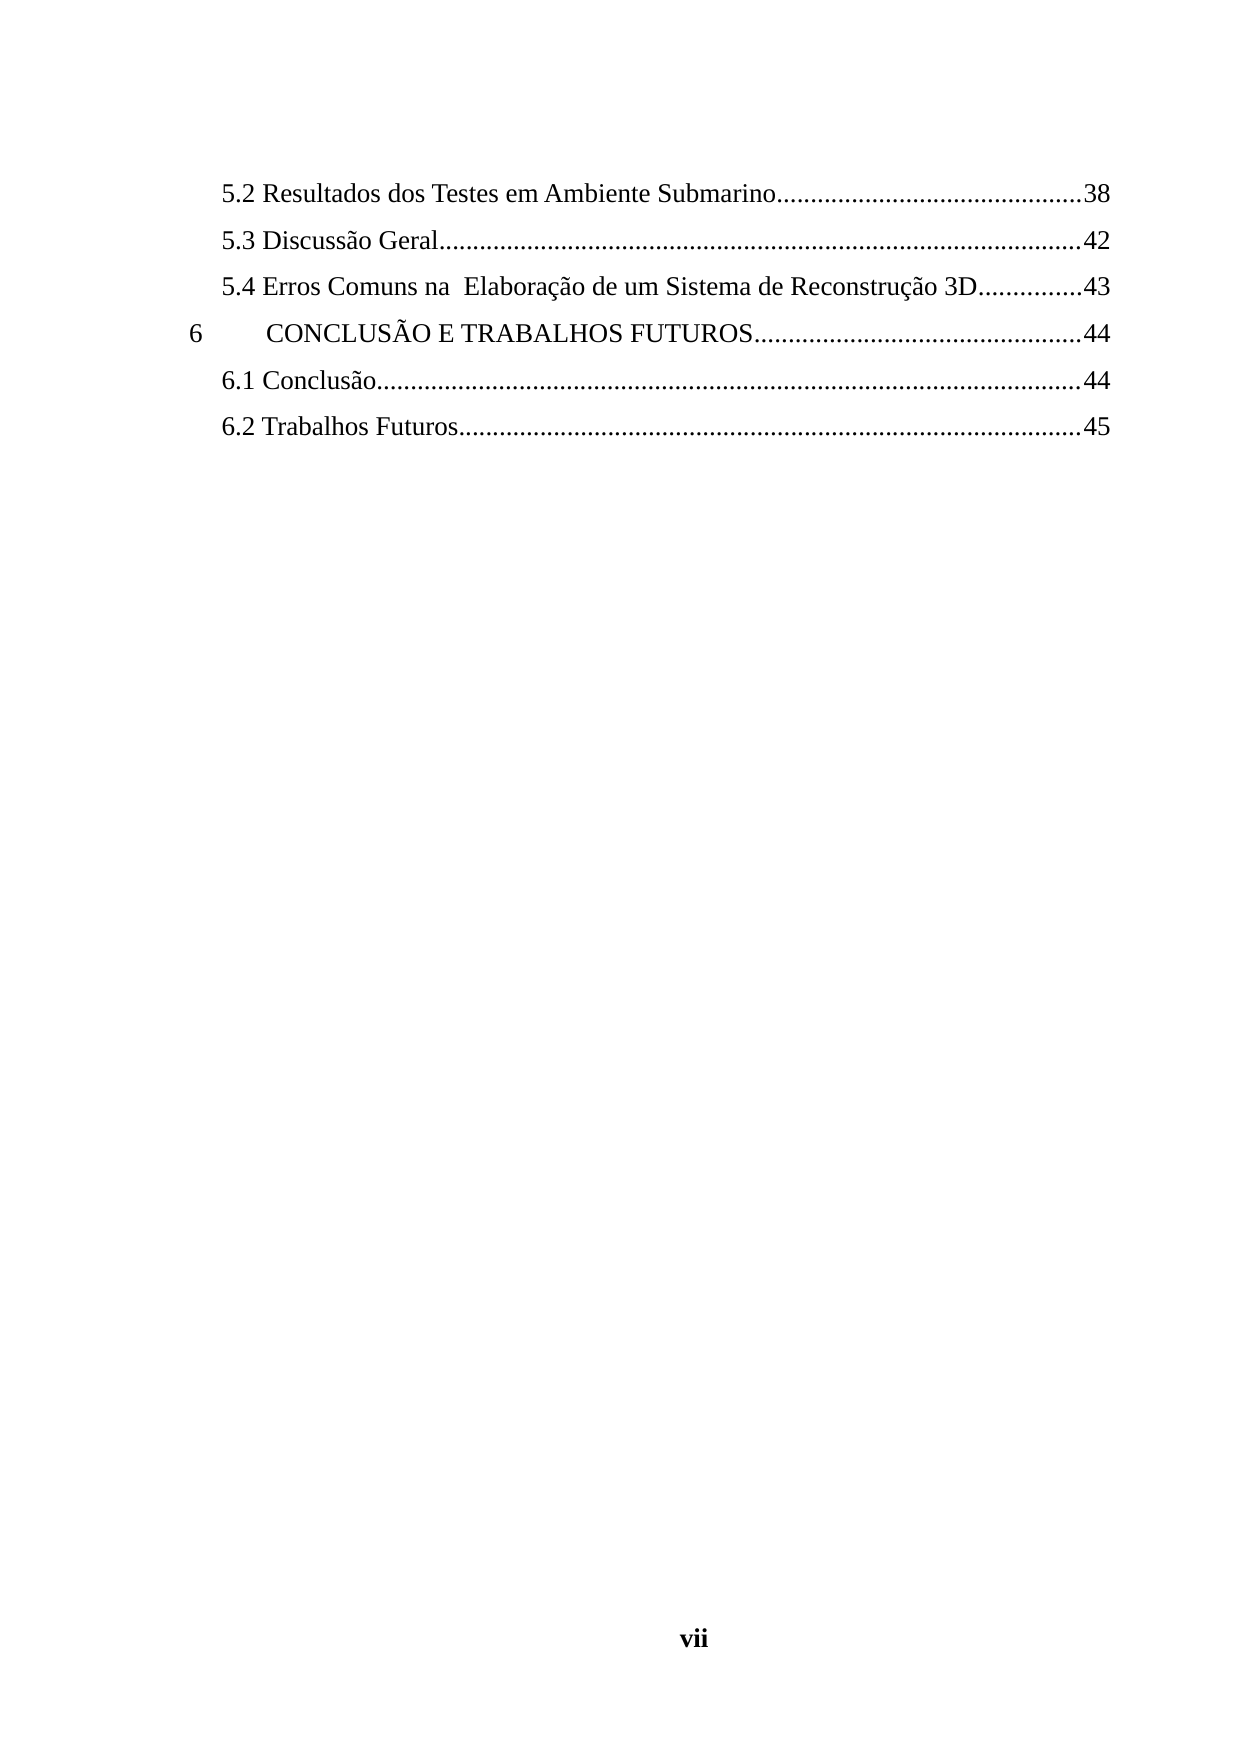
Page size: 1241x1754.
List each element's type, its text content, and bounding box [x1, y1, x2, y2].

text 6 CONCLUSÃO E TRABALHOS FUTUROS 44 [189, 317, 1110, 348]
text 5.2 Resultados dos Testes em Ambiente Submarino 38 [221, 177, 1110, 208]
text 6.1 Conclusão 44 [221, 364, 1110, 395]
text 5.4 Erros Comuns na Elaboração de um Sistema de Reconstrução 3D 43 [221, 271, 1110, 302]
text 5.3 Discussão Geral 42 [221, 224, 1110, 255]
text 6.2 Trabalhos Futuros 45 [221, 411, 1110, 442]
